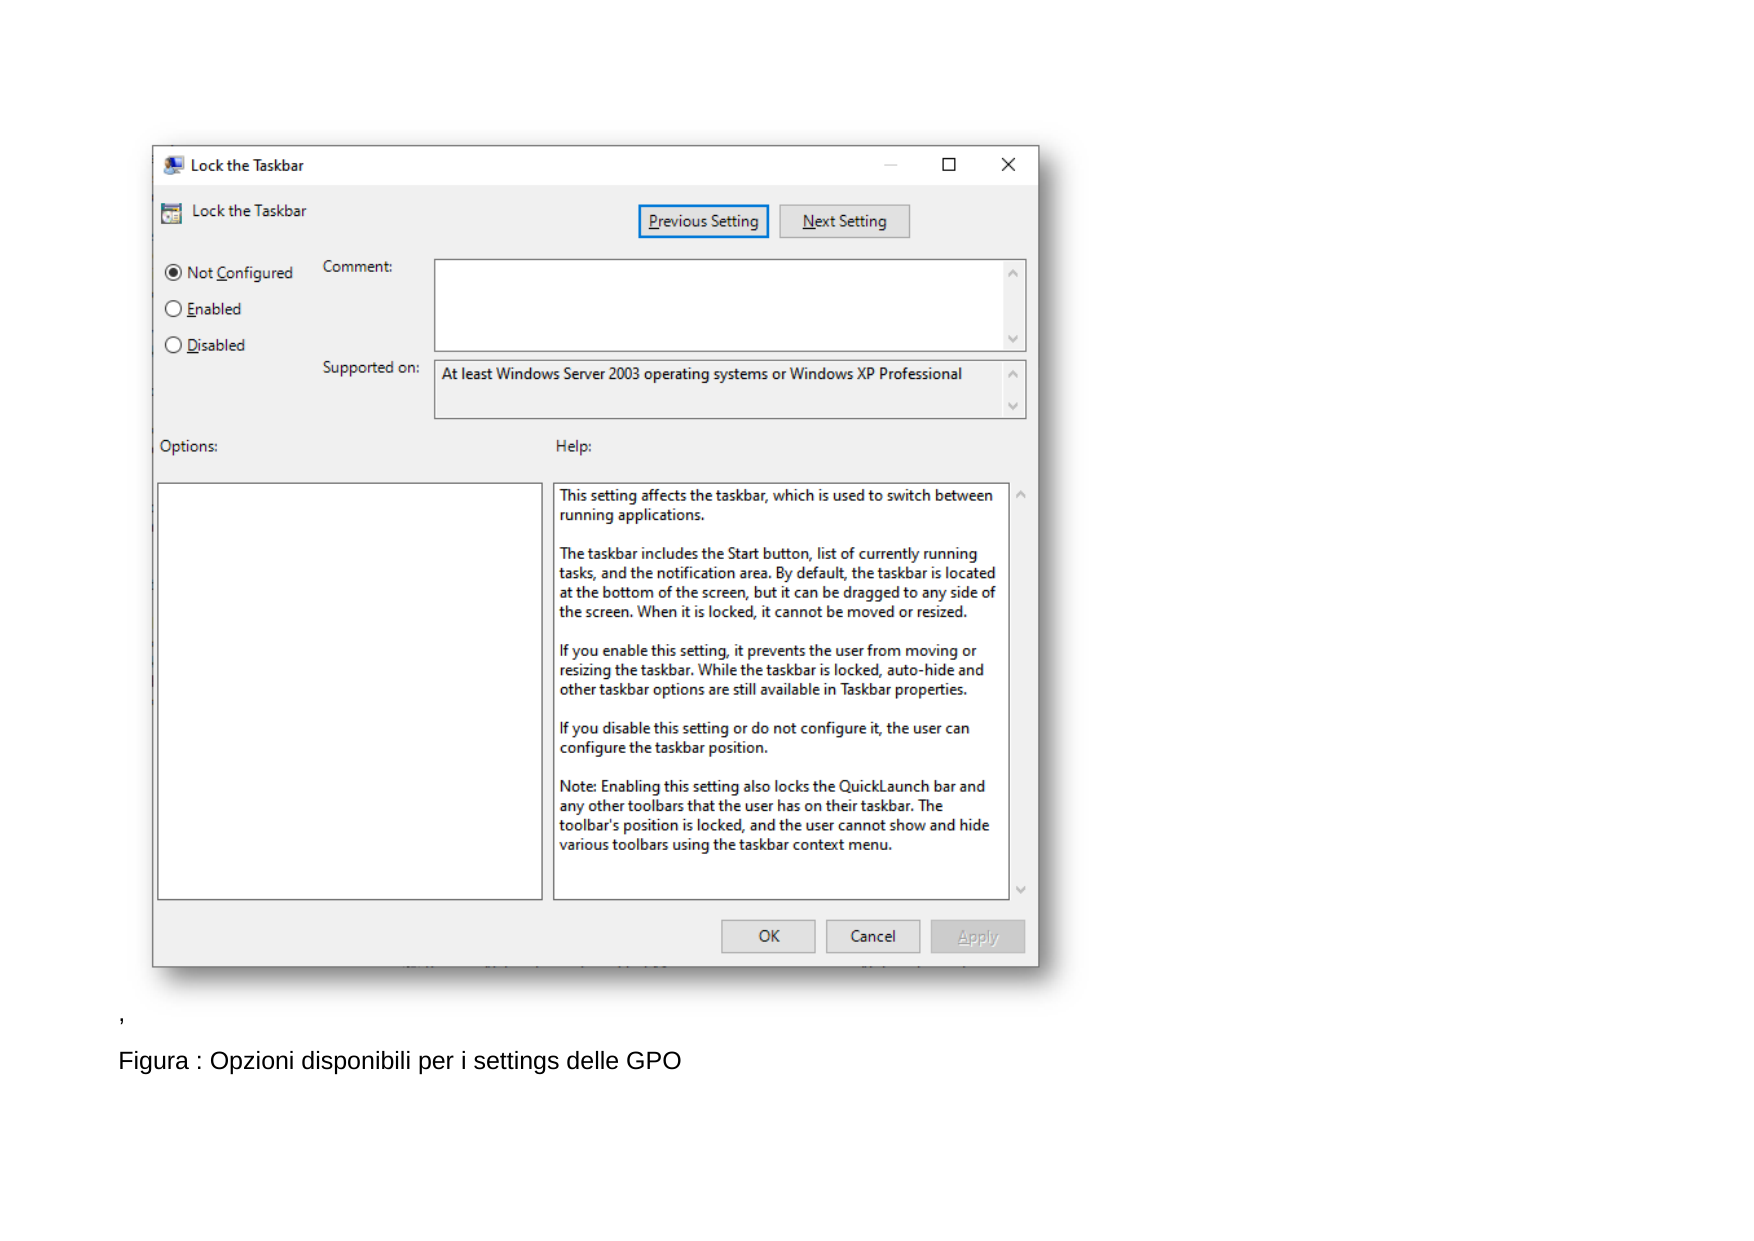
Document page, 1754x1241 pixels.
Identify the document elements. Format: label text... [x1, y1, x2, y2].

text Figura : Opzioni disponibili per i settings delle GPO [118, 1046, 1636, 1074]
picture [125, 118, 1094, 1022]
text , [118, 118, 1636, 1027]
